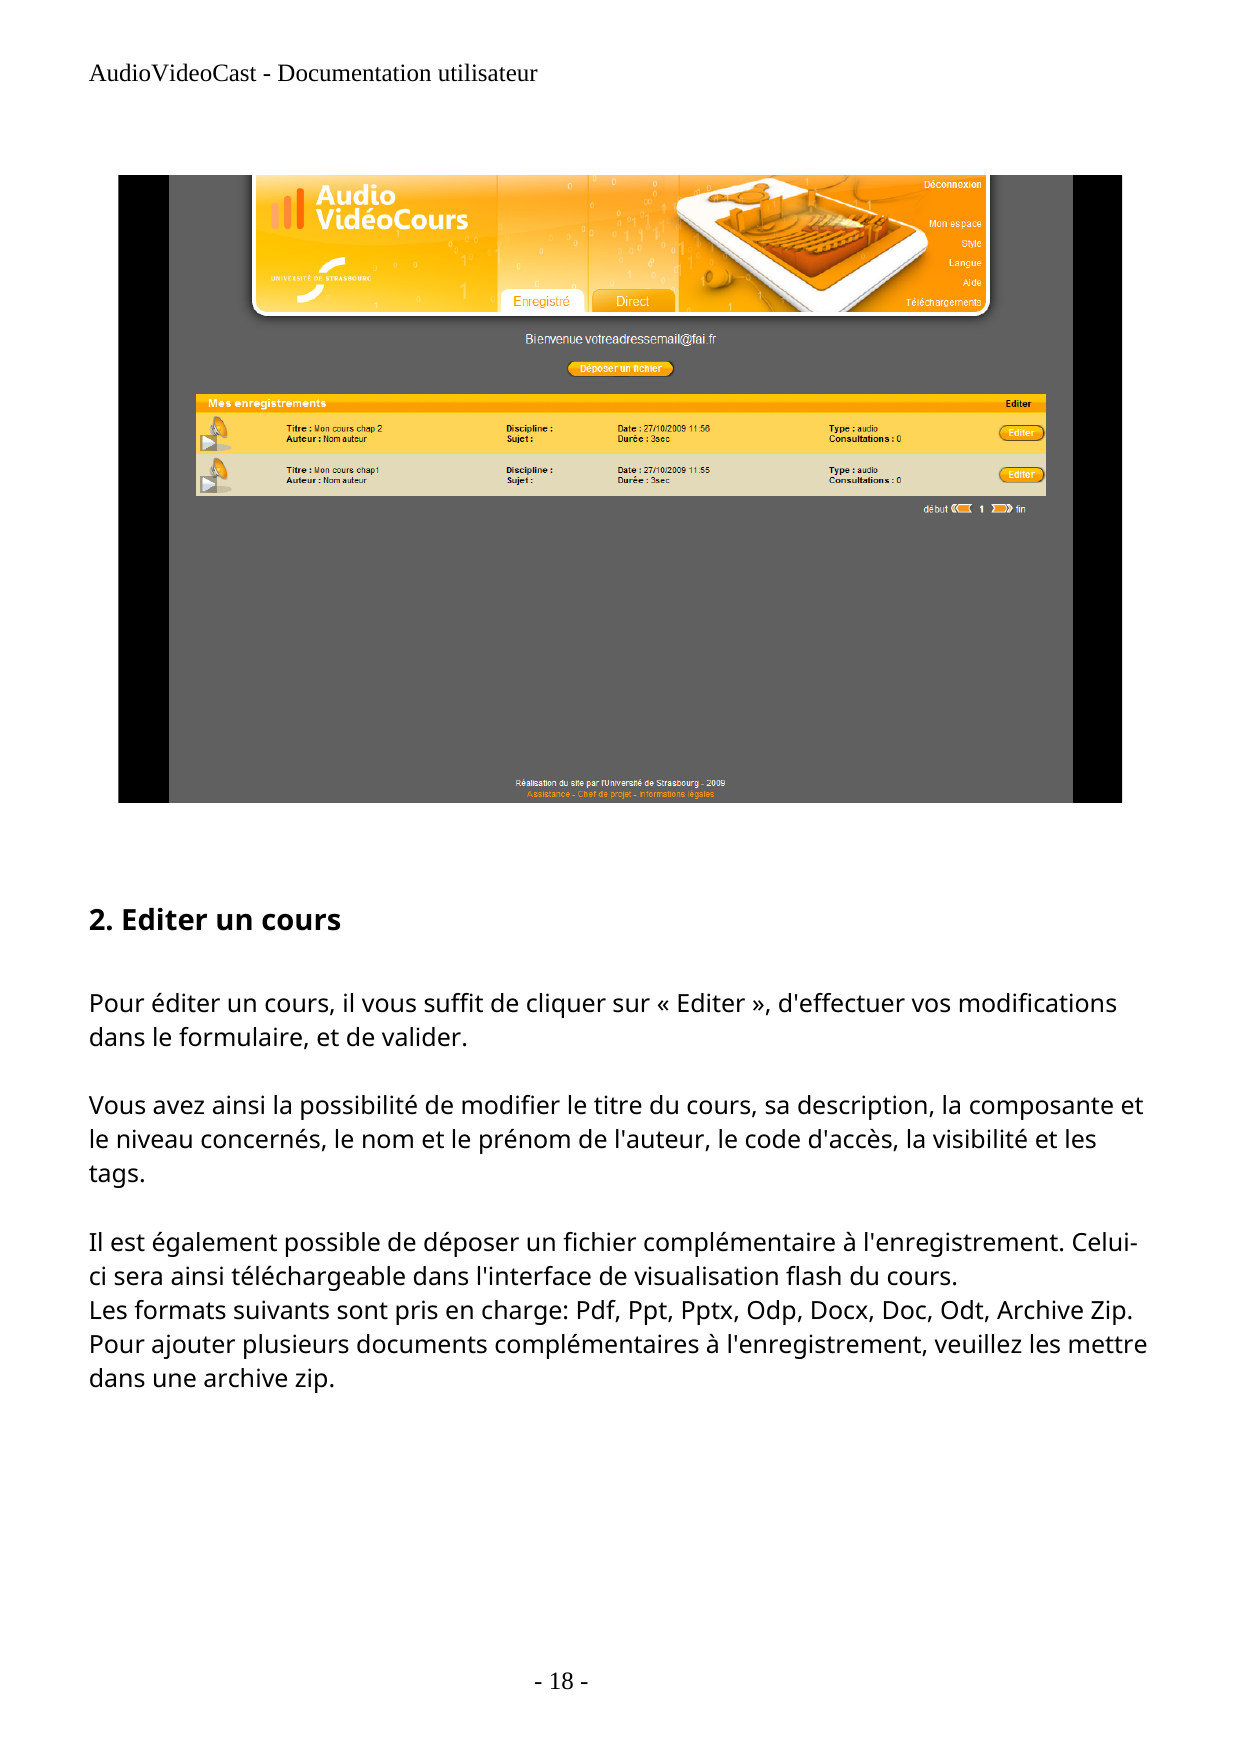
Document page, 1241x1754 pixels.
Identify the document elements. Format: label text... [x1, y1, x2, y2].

text Il est également possible de déposer un fichier complémentaire à l'enregistrement. Celui-ci sera ainsi téléchargeable dans l'interface de visualisation flash du cours. [88, 1224, 1152, 1292]
subtitle 2. Editer un cours [88, 900, 1152, 939]
text Les formats suivants sont pris en charge: Pdf, Ppt, Pptx, Odp, Docx, Doc, Odt, Archive Zip. Pour ajouter plusieurs documents complémentaires à l'enregistrement, veuillez les mettre dans une archive zip. [88, 1292, 1152, 1394]
text Vous avez ainsi la possibilité de modifier le titre du cours, sa description, la composante et le niveau concernés, le nom et le prénom de l'auteur, le code d'accès, la visibilité et les tags. [88, 1088, 1152, 1190]
picture [118, 175, 1123, 803]
text Pour éditer un cours, il vous suffit de cliquer sur « Editer », d'effectuer vos modifications dans le formulaire, et de valider. [88, 986, 1152, 1054]
